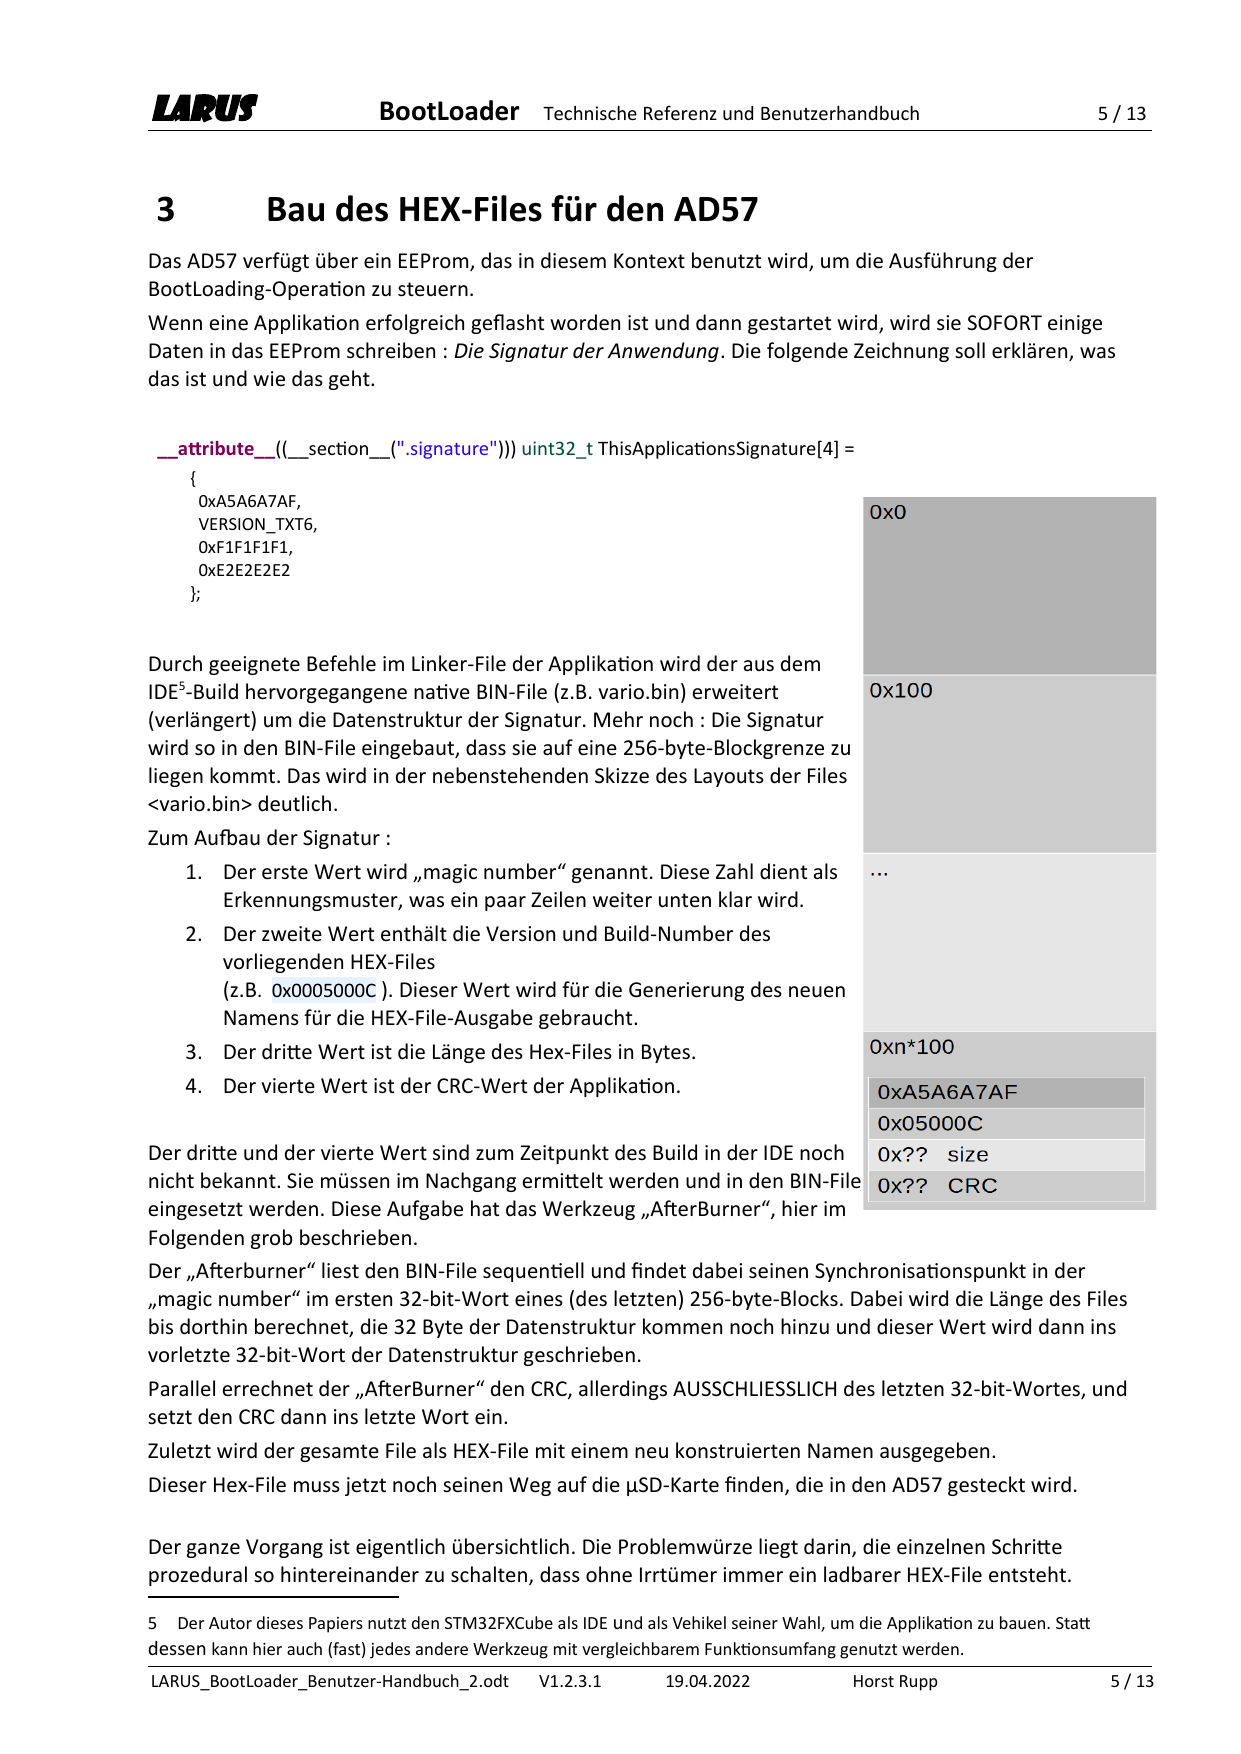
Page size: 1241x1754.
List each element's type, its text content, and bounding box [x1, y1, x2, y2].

text { [148, 467, 1152, 489]
text Der dritte und der vierte Wert sind zum Zeitpunkt des Build in der IDE noch nicht bekannt. Sie müssen im Nachgang ermittelt werden und in den BIN-File eingesetzt werden. Diese Aufgabe hat das Werkzeug „AfterBurner“, hier im Folgenden grob beschrieben. [148, 1138, 1152, 1251]
text Der Autor dieses Papiers nutzt den STM32FXCube als IDE und als Vehikel seiner Wahl, um die Applikation zu bauen. Statt dessen kann hier auch (fast) jedes andere Werkzeug mit vergleichbarem Funktionsumfang genutzt werden. [148, 1609, 1152, 1660]
text Der ganze Vorgang ist eigentlich übersichtlich. Die Problemwürze liegt darin, die einzelnen Schritte prozedural so hintereinander zu schalten, dass ohne Irrtümer immer ein ladbarer HEX-File entsteht. [148, 1532, 1152, 1588]
text 0xA5A6A7AF, [148, 489, 1152, 512]
text Parallel errechnet der „AfterBurner“ den CRC, allerdings AUSSCHLIESSLICH des letzten 32-bit-Wortes, und setzt den CRC dann ins letzte Wort ein. [148, 1374, 1152, 1430]
list Der zweite Wert enthält die Version und Build-Number des vorliegenden HEX-Files (z.B. 0x0005000C ). Dieser Wert wird für die Generierung des neuen Namens für die HEX-File-Ausgabe gebraucht. [185, 919, 863, 1031]
text Durch geeignete Befehle im Linker-File der Applikation wird der aus dem IDE-Build hervorgegangene native BIN-File (z.B. vario.bin) erweitert (verlängert) um die Datenstruktur der Signatur. Mehr noch : Die Signatur wird so in den BIN-File eingebaut, dass sie auf eine 256-byte-Blockgrenze zu liegen kommt. Das wird in der nebenstehenden Skizze des Layouts der Files <vario.bin> deutlich. [148, 649, 863, 817]
list Der dritte Wert ist die Länge des Hex-Files in Bytes. [185, 1037, 863, 1065]
picture [863, 497, 1158, 1218]
list Der erste Wert wird „magic number“ genannt. Diese Zahl dient als Erkennungsmuster, was ein paar Zeilen weiter unten klar wird. [185, 857, 863, 913]
subtitle Bau des HEX-Files für den AD57 [148, 185, 1128, 231]
text VERSION_TXT6, [148, 512, 863, 535]
list Der vierte Wert ist der CRC-Wert der Applikation. [185, 1071, 863, 1099]
text }; [148, 581, 863, 604]
text Wenn eine Applikation erfolgreich geflasht worden ist und dann gestartet wird, wird sie SOFORT einige Daten in das EEProm schreiben : Die Signatur der Anwendung. Die folgende Zeichnung soll erklären, was das ist und wie das geht. [148, 308, 1152, 392]
text Das AD57 verfügt über ein EEProm, das in diesem Kontext benutzt wird, um die Ausführung der BootLoading-Operation zu steuern. [148, 247, 1152, 303]
text 0xF1F1F1F1, [148, 535, 863, 558]
text Zum Aufbau der Signatur : [148, 823, 863, 851]
text 0xE2E2E2E2 [148, 558, 863, 581]
text Dieser Hex-File muss jetzt noch seinen Weg auf die µSD-Karte finden, die in den AD57 gesteckt wird. [148, 1470, 1152, 1526]
text __attribute__((__section__(".signature"))) uint32_t ThisApplicationsSignature[4] = [148, 435, 1152, 461]
text Der „Afterburner“ liest den BIN-File sequentiell und findet dabei seinen Synchronisationspunkt in der „magic number“ im ersten 32-bit-Wort eines (des letzten) 256-byte-Blocks. Dabei wird die Länge des Files bis dorthin berechnet, die 32 Byte der Datenstruktur kommen noch hinzu und dieser Wert wird dann ins vorletzte 32-bit-Wort der Datenstruktur geschrieben. [148, 1256, 1152, 1368]
text Zuletzt wird der gesamte File als HEX-File mit einem neu konstruierten Namen ausgegeben. [148, 1436, 1152, 1464]
